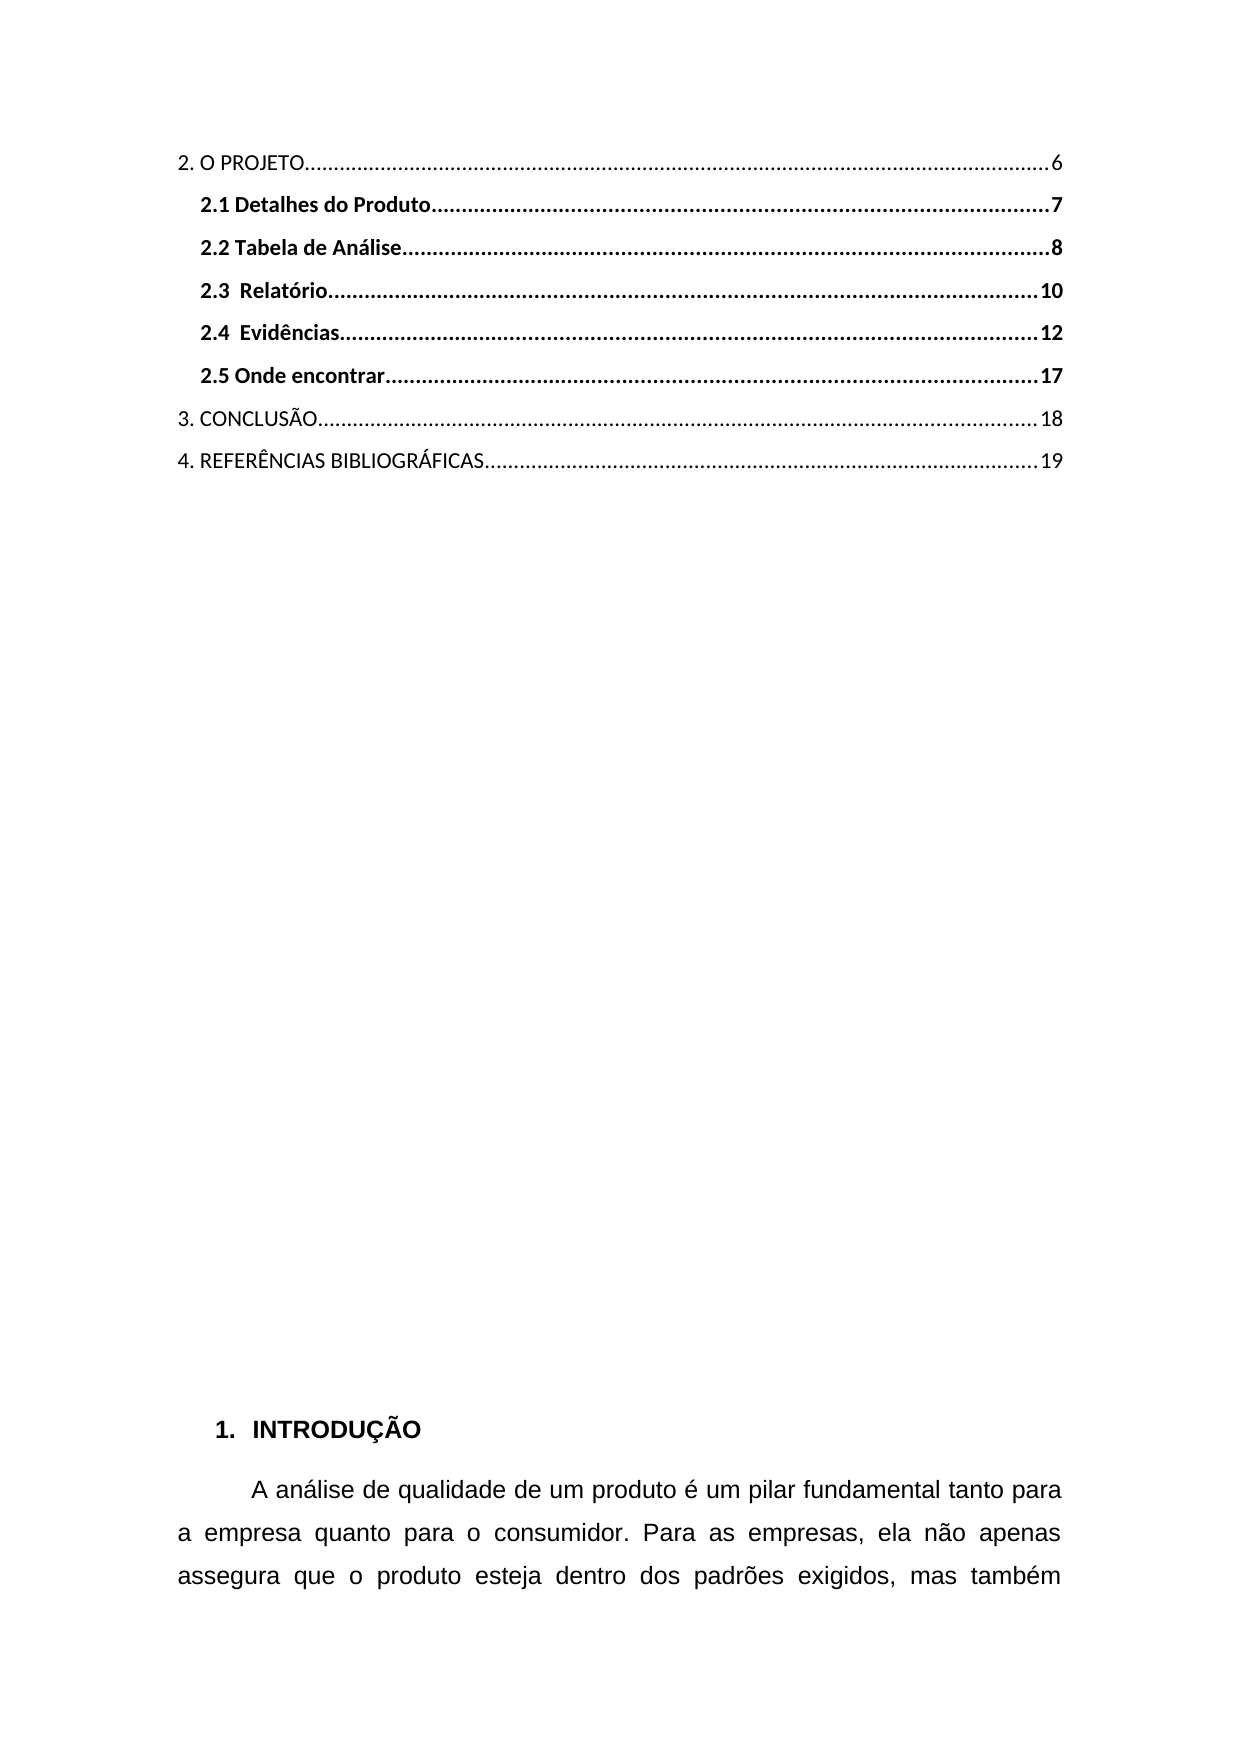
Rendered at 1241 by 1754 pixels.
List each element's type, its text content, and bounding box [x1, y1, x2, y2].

text 2. O PROJETO 6 [177, 148, 1063, 176]
subtitle INTRODUÇÃO [215, 1415, 1063, 1444]
text 4. REFERÊNCIAS BIBLIOGRÁFICAS 19 [177, 447, 1063, 474]
text 2.5 Onde encontrar 17 [200, 361, 1063, 389]
text 2.3 Relatório 10 [200, 276, 1063, 304]
text 3. CONCLUSÃO 18 [177, 404, 1063, 432]
text 2.1 Detalhes do Produto 7 [200, 190, 1063, 218]
text 2.2 Tabela de Análise 8 [200, 233, 1063, 261]
text 2.4 Evidências 12 [200, 318, 1063, 346]
text A análise de qualidade de um produto é um pilar fundamental tanto para a empresa quanto para o consumidor. Para as empresas, ela não apenas assegura que o produto esteja dentro dos padrões exigidos, mas também [177, 1475, 1063, 1590]
